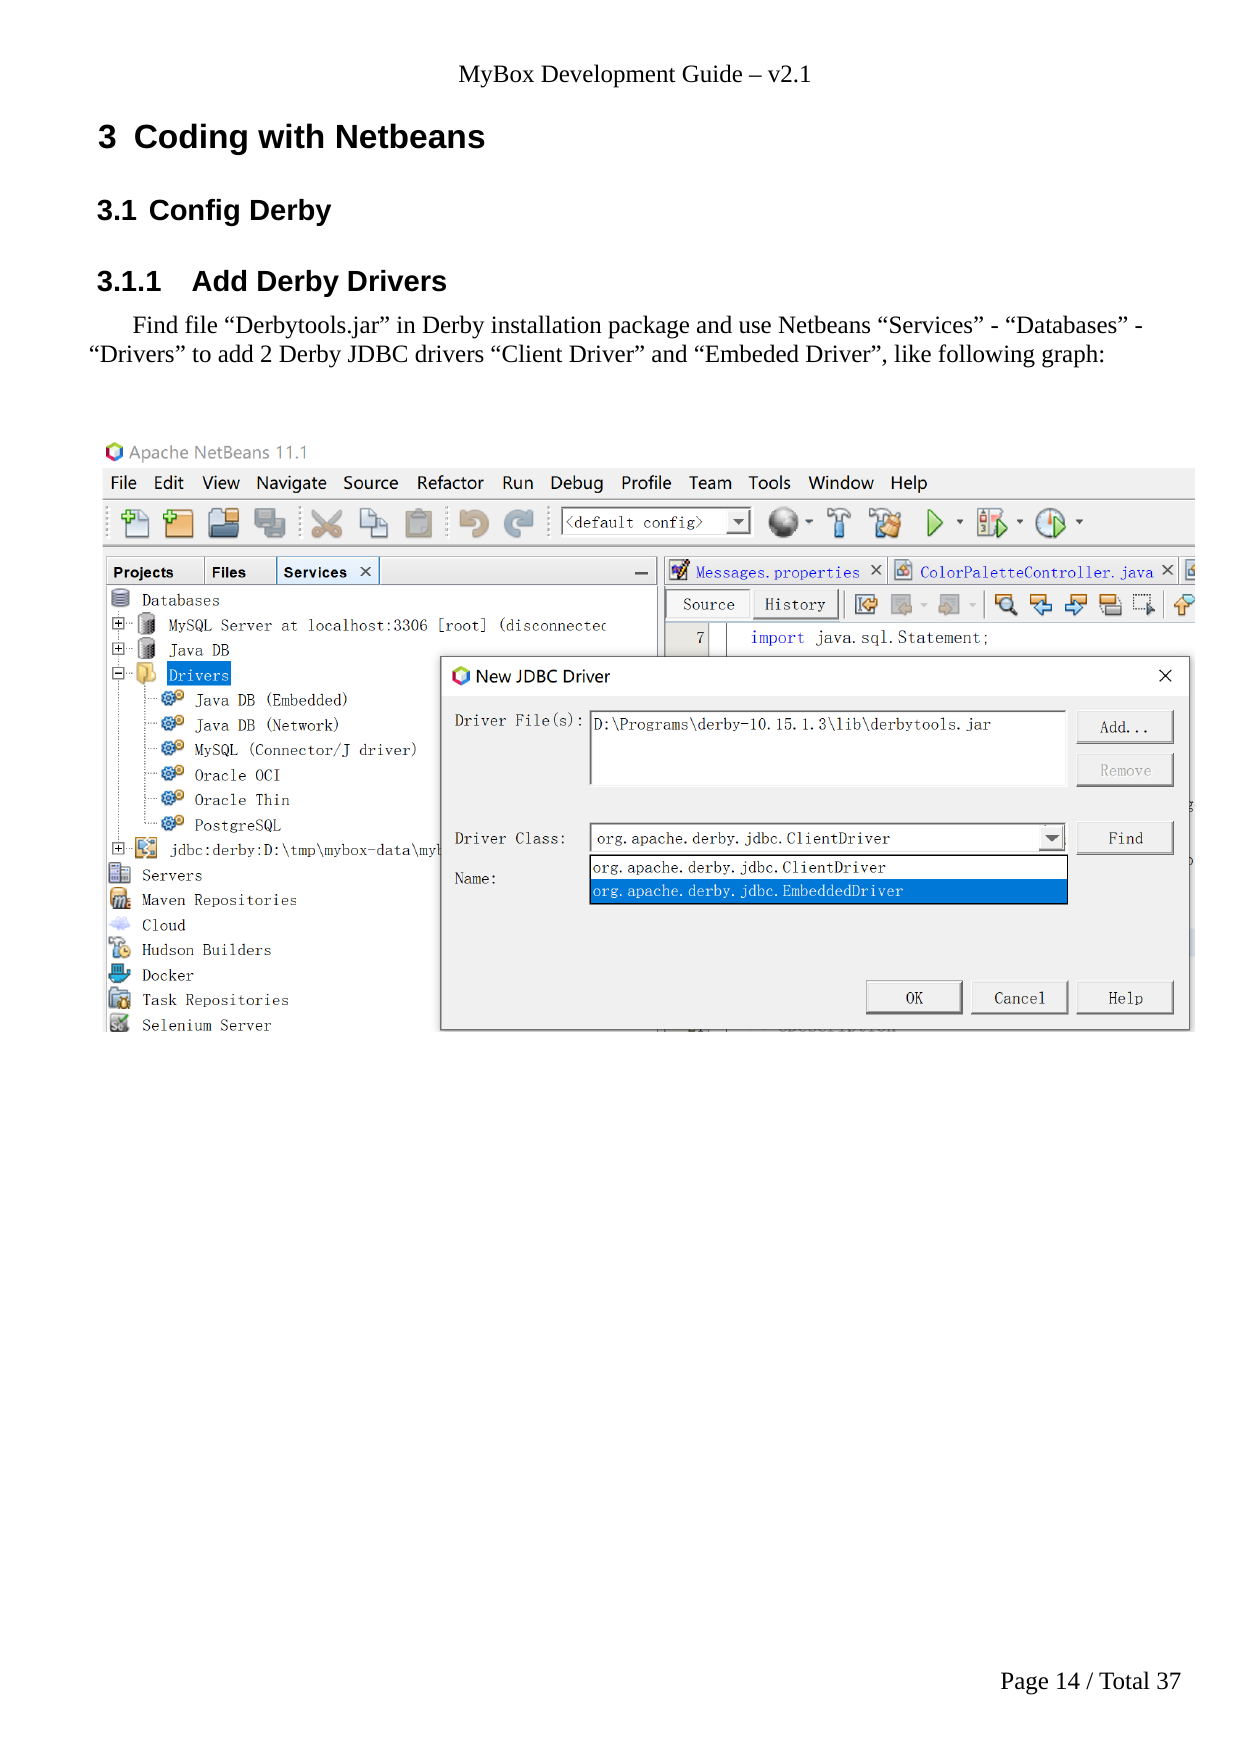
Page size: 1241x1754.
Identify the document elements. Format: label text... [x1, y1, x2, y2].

subtitle Config Derby [88, 193, 1181, 227]
text Find file “Derbytools.jar” in Derby installation package and use Netbeans “Services” - “Databases” - “Drivers” to add 2 Derby JDBC drivers “Client Driver” and “Embeded Driver”, like following graph: [88, 311, 1181, 368]
picture [102, 436, 1196, 1032]
subtitle Add Derby Drivers [88, 264, 1181, 298]
subtitle Coding with Netbeans [88, 117, 1181, 156]
